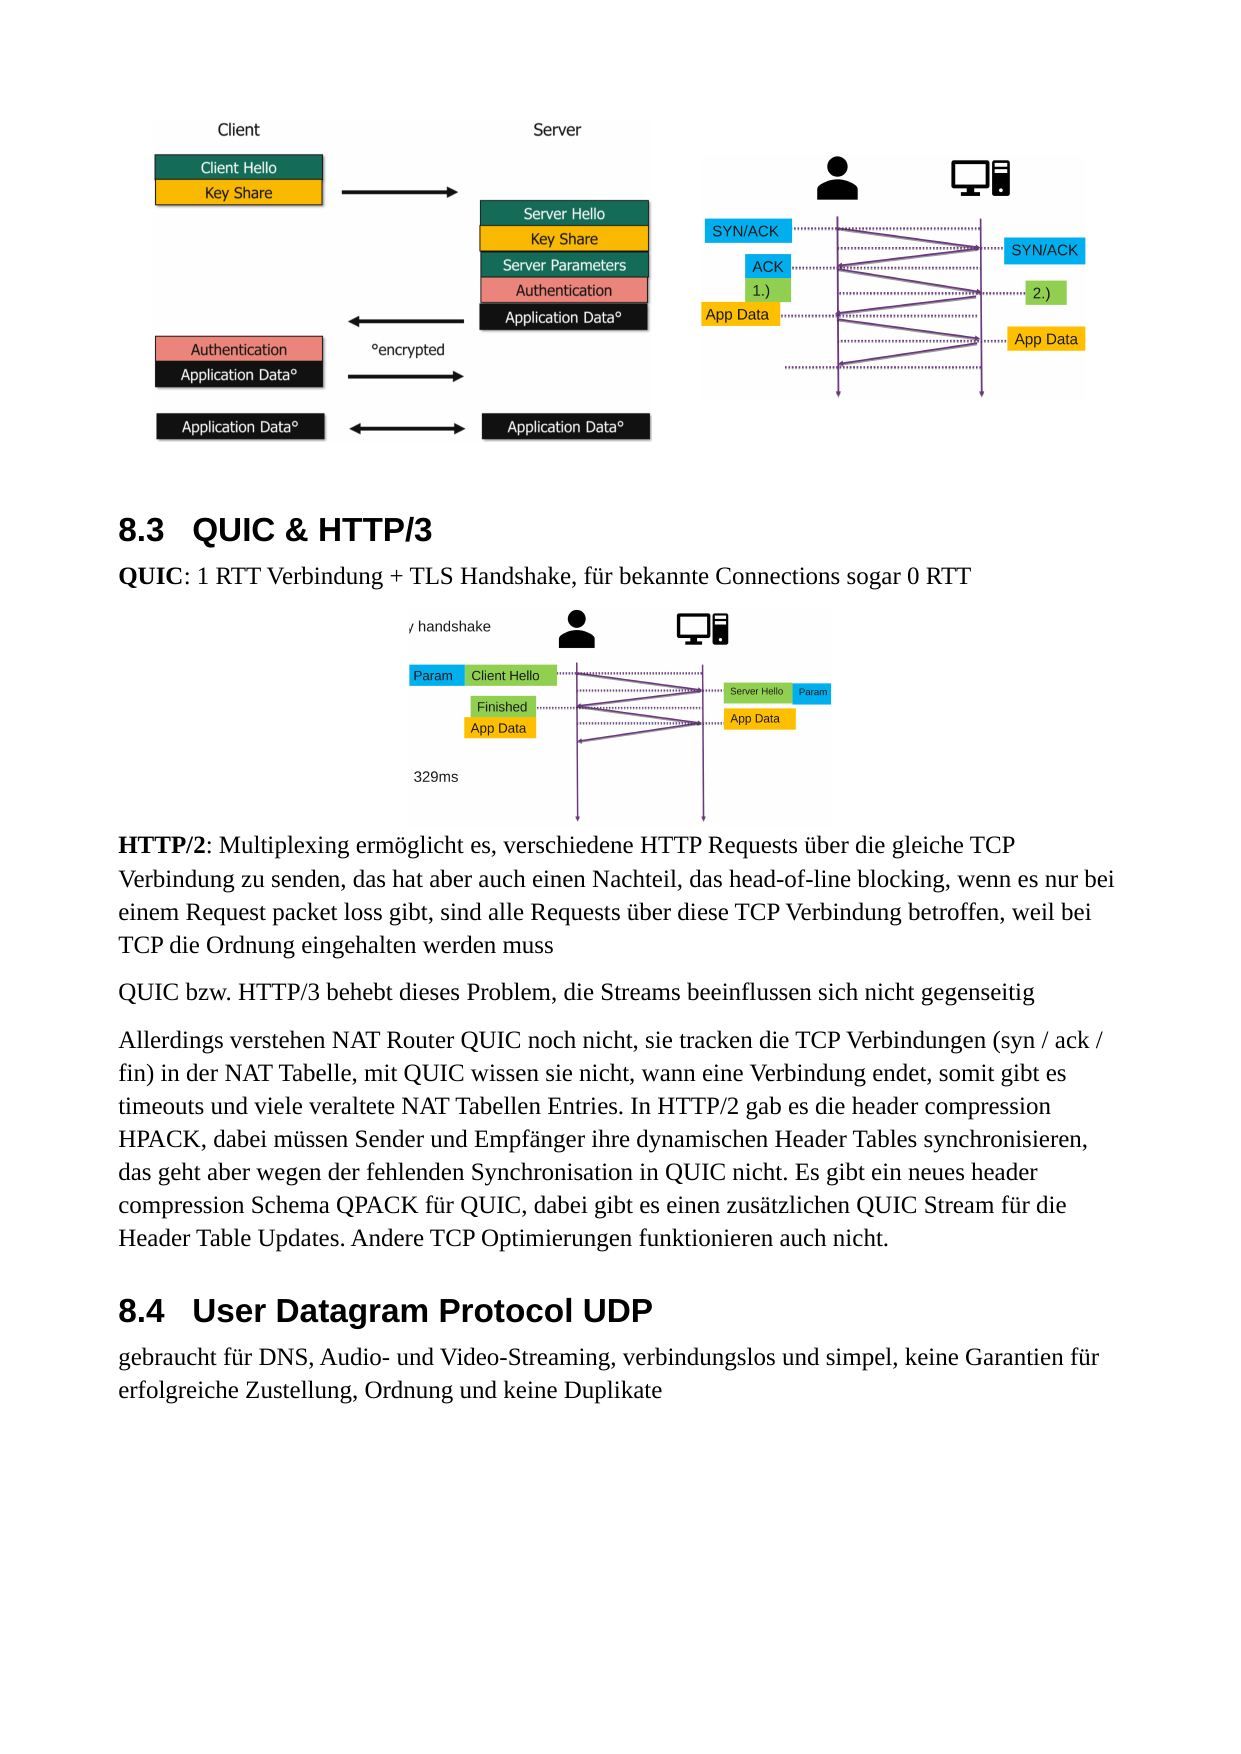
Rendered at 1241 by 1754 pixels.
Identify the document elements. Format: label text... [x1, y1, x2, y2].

text QUIC bzw. HTTP/3 behebt dieses Problem, die Streams beeinflussen sich nicht gegenseitig [118, 977, 1122, 1006]
subtitle User Datagram Protocol UDP [118, 1291, 1122, 1330]
picture [701, 154, 1086, 401]
text Allerdings verstehen NAT Router QUIC noch nicht, sie tracken die TCP Verbindungen (syn / ack / fin) in der NAT Tabelle, mit QUIC wissen sie nicht, wann eine Verbindung endet, somit gibt es timeouts und viele veraltete NAT Tabellen Entries. In HTTP/2 gab es die header compression HPACK, dabei müssen Sender und Empfänger ihre dynamischen Header Tables synchronisieren, das geht aber wegen der fehlenden Synchronisation in QUIC nicht. Es gibt ein neues header compression Schema QPACK für QUIC, dabei gibt es einen zusätzlichen QUIC Stream für die Header Table Updates. Andere TCP Optimierungen funktionieren auch nicht. [118, 1025, 1122, 1252]
picture [152, 119, 653, 442]
text QUIC: 1 RTT Verbindung + TLS Handshake, für bekannte Connections sogar 0 RTT [118, 561, 1122, 590]
subtitle QUIC & HTTP/3 [118, 510, 1122, 549]
picture [409, 608, 832, 827]
text HTTP/2: Multiplexing ermöglicht es, verschiedene HTTP Requests über die gleiche TCP Verbindung zu senden, das hat aber auch einen Nachteil, das head-of-line blocking, wenn es nur bei einem Request packet loss gibt, sind alle Requests über diese TCP Verbindung betroffen, weil bei TCP die Ordnung eingehalten werden muss [118, 609, 1122, 958]
text gebraucht für DNS, Audio- und Video-Streaming, verbindungslos und simpel, keine Garantien für erfolgreiche Zustellung, Ordnung und keine Duplikate [118, 1342, 1122, 1404]
